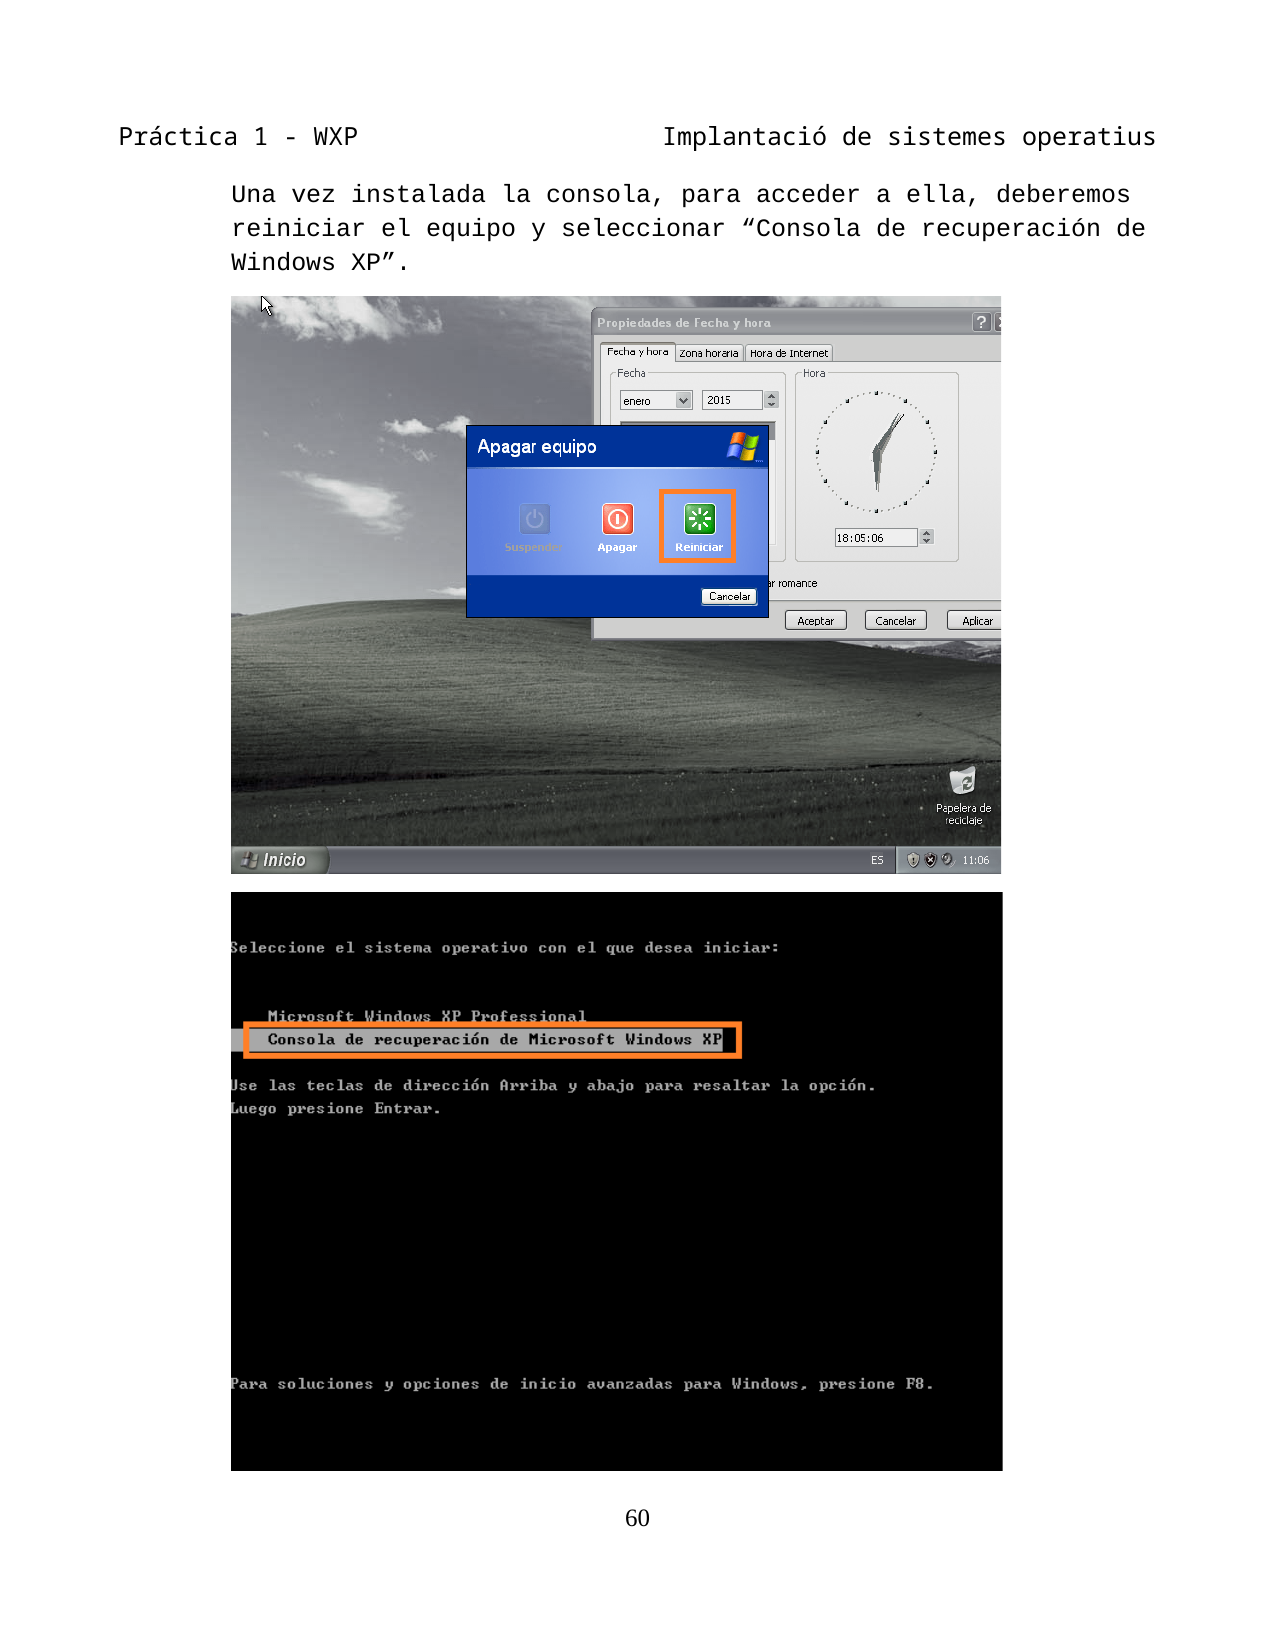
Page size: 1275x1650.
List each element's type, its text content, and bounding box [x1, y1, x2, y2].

picture [231, 892, 1003, 1471]
text Una vez instalada la consola, para acceder a ella, deberemos reiniciar el equipo y seleccionar “Consola de recuperación de Windows XP”. [231, 182, 1157, 278]
picture [231, 296, 1002, 874]
